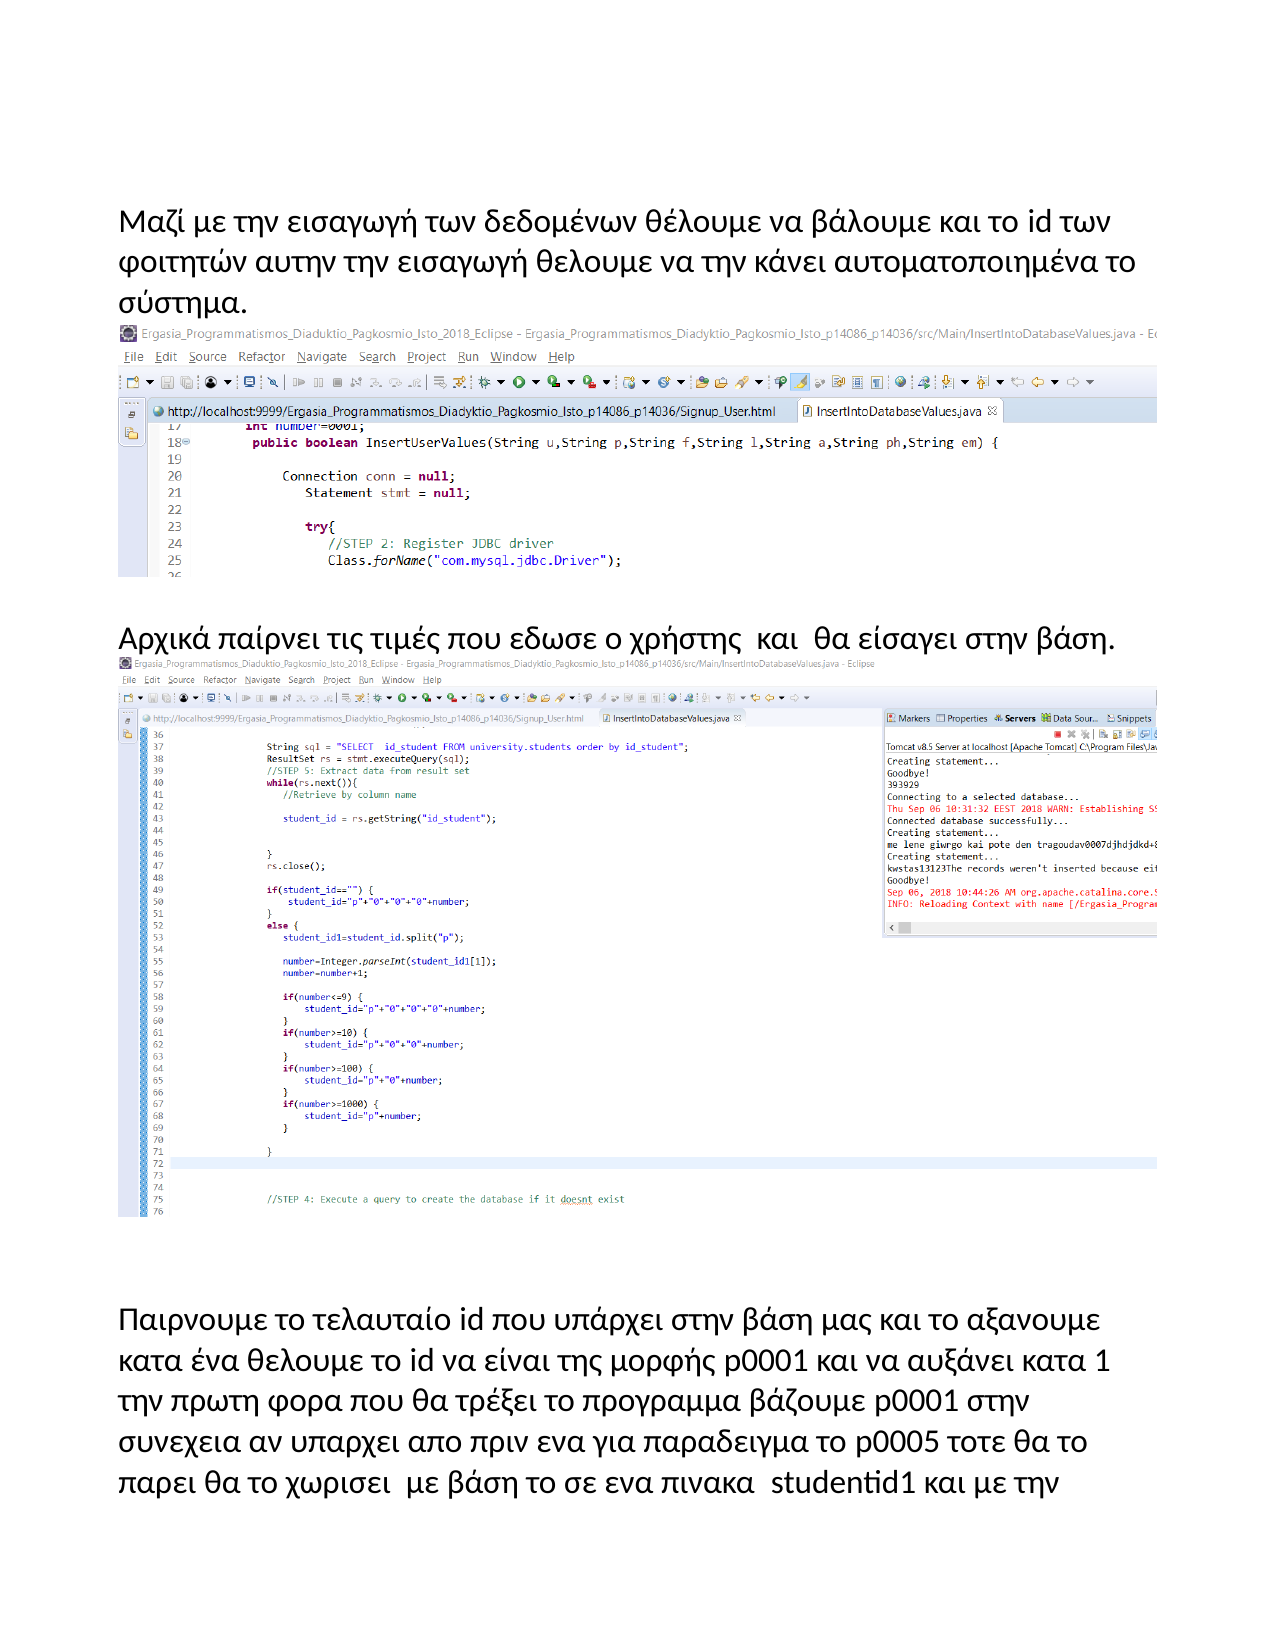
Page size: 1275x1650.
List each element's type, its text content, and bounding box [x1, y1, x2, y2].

picture [118, 321, 1157, 577]
text Αρχικά παίρνει τις τιμές που εδωσε ο χρήστης και θα είσαγει στην βάση. [118, 617, 1157, 657]
text Μαζί με την εισαγωγή των δεδομένων θέλουμε να βάλουμε και το id των φοιτητών αυτην την εισαγωγή θελουμε να την κάνει αυτοματοποιημένα το σύστημα. [118, 199, 1157, 321]
text την πρωτη φορα που θα τρέξει το προγραμμα βάζουμε p0001 στην συνεχεια αν υπαρχει απο πριν ενα για παραδειγμα το p0005 τοτε θα το παρει θα το χωρισει με βάση το σε ενα πινακα studentid1 και με την [118, 1379, 1157, 1501]
text Παιρνουμε το τελαυταίο id που υπάρχει στην βάση μας και το αξανουμε κατα ένα θελουμε το id να είναι της μορφής p0001 και να αυξάνει κατα 1 [118, 1298, 1157, 1379]
picture [118, 657, 1157, 1217]
